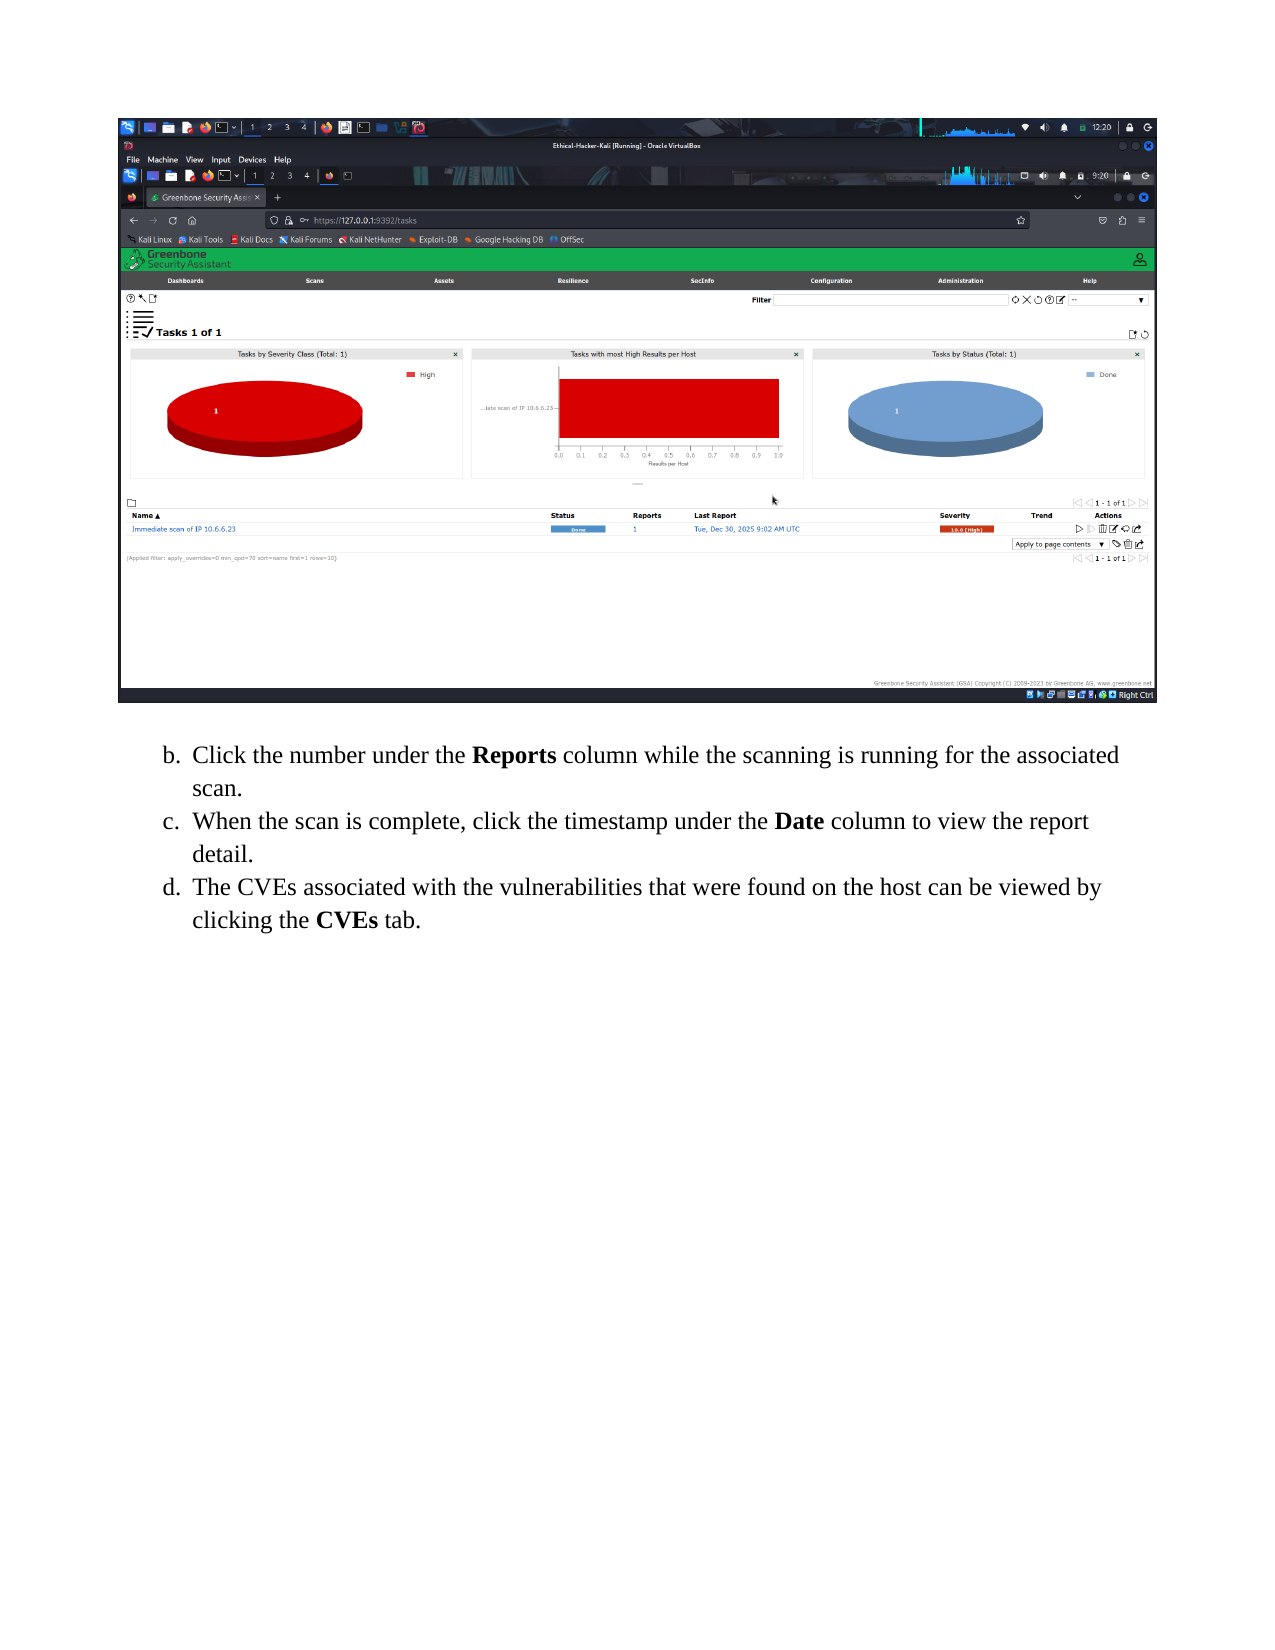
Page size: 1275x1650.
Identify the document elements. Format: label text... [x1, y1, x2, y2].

list The CVEs associated with the vulnerabilities that were found on the host can be viewed by clicking the CVEs tab. [162, 872, 1157, 933]
list When the scan is complete, click the timestamp under the Date column to view the report detail. [162, 806, 1157, 867]
picture [118, 118, 1157, 703]
list Click the number under the Reports column while the scanning is running for the associated scan. [162, 740, 1157, 801]
